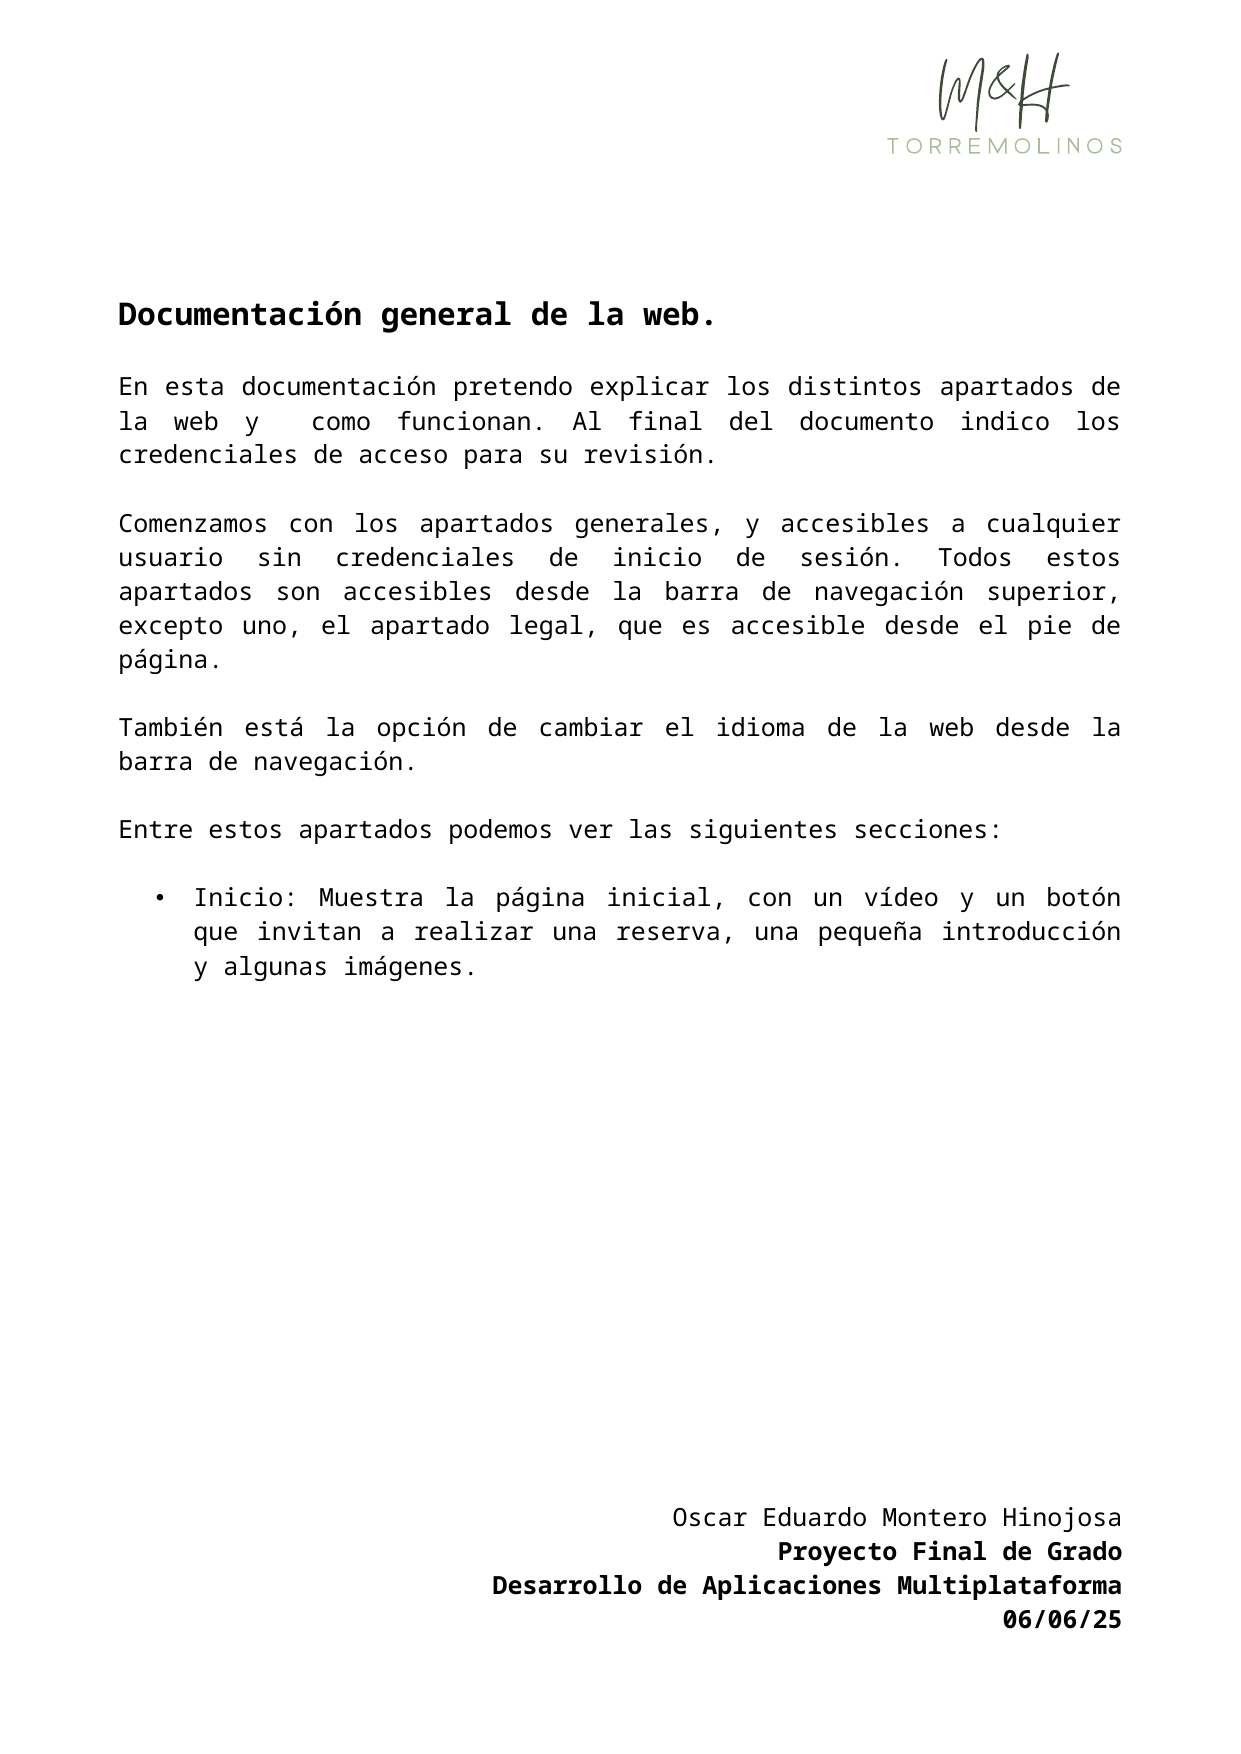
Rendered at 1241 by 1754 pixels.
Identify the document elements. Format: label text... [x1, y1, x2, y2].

text En esta documentación pretendo explicar los distintos apartados de la web y como funcionan. Al final del documento indico los credenciales de acceso para su revisión. [118, 369, 1122, 471]
text Entre estos apartados podemos ver las siguientes secciones: [118, 812, 1122, 846]
text También está la opción de cambiar el idioma de la web desde la barra de navegación. [118, 710, 1122, 778]
text Comenzamos con los apartados generales, y accesibles a cualquier usuario sin credenciales de inicio de sesión. Todos estos apartados son accesibles desde la barra de navegación superior, excepto uno, el apartado legal, que es accesible desde el pie de página. [118, 505, 1122, 676]
text Documentación general de la web. [118, 292, 1122, 335]
list Inicio: Muestra la página inicial, con un vídeo y un botón que invitan a realizar una reserva, una pequeña introducción y algunas imágenes. [156, 880, 1122, 982]
